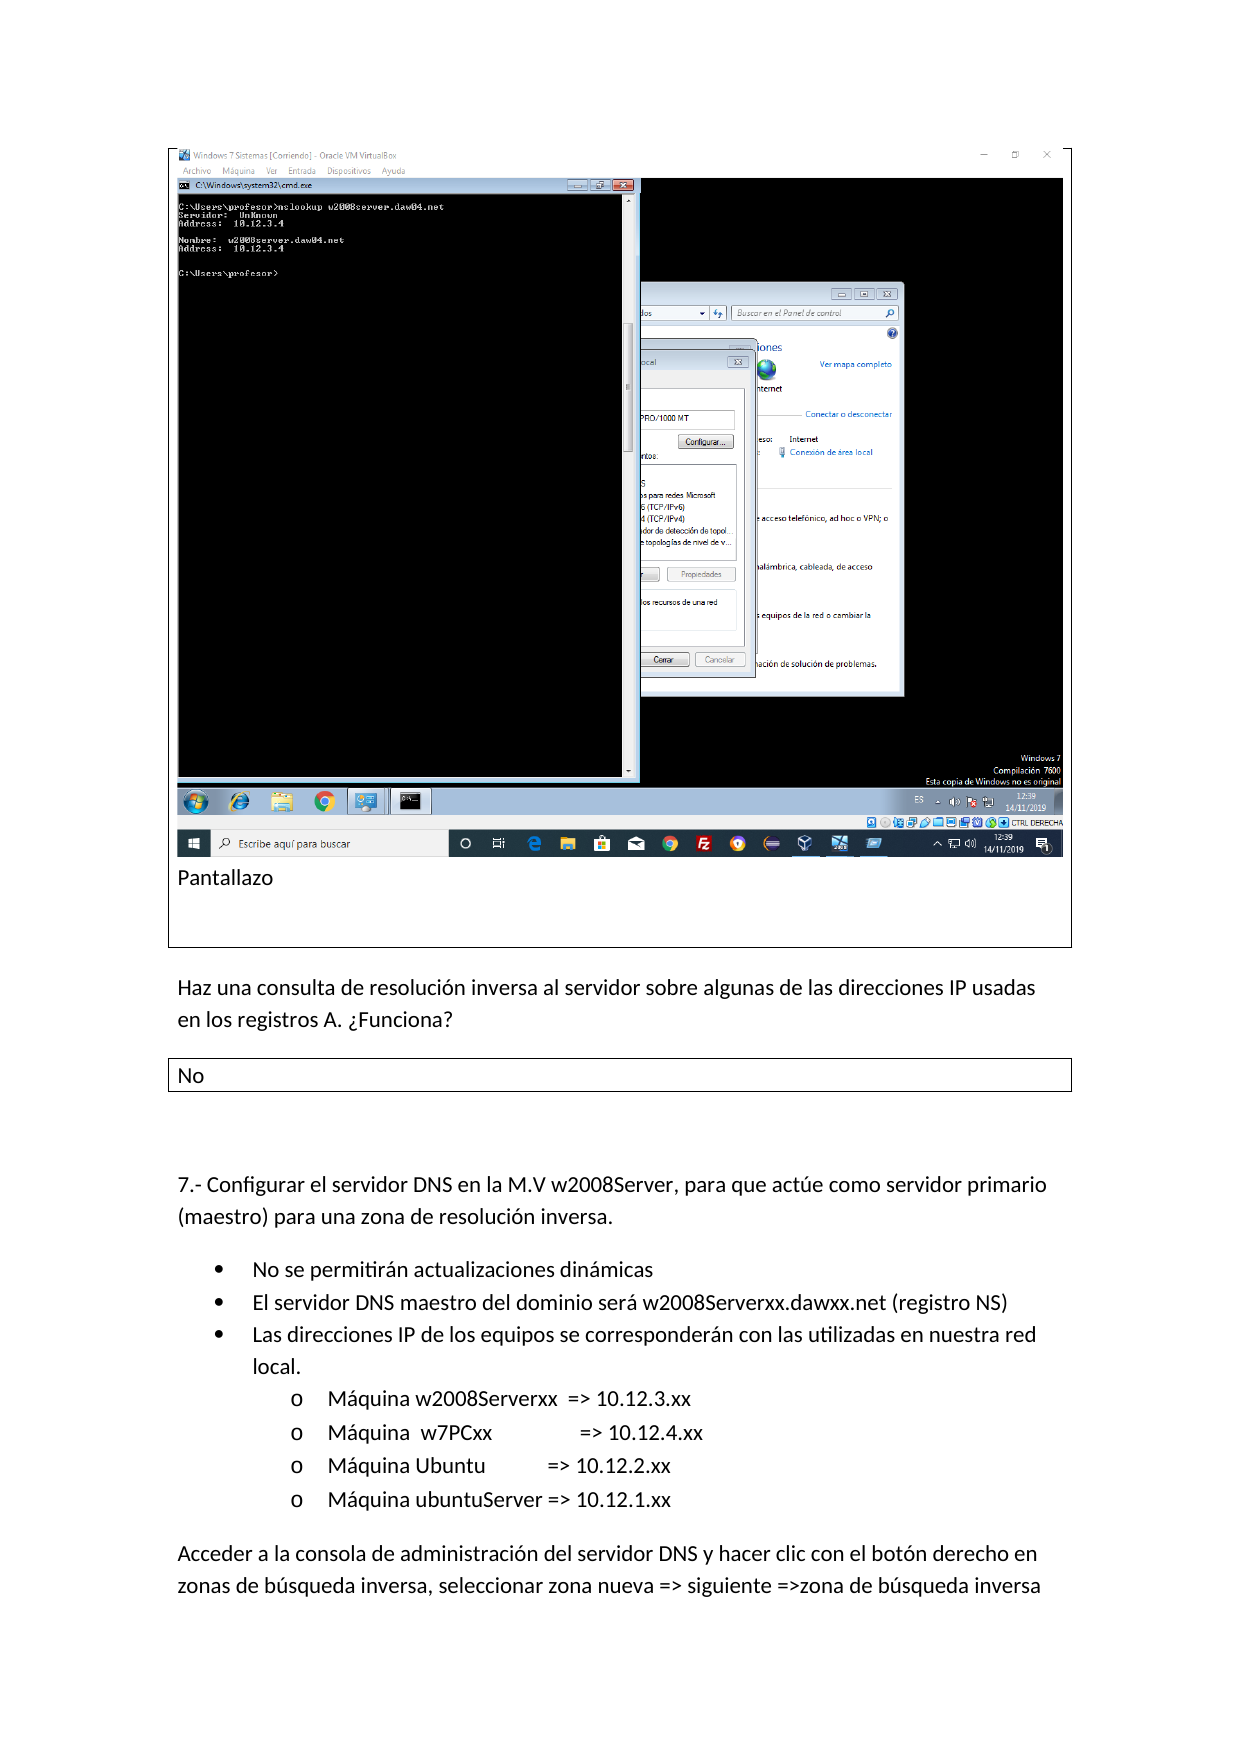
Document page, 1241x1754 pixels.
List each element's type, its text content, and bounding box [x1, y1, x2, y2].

list Máquina w7PCxx => 10.12.4.xx [290, 1418, 1063, 1447]
list Las direcciones IP de los equipos se corresponderán con las utilizadas en nuestra red local. [215, 1320, 1063, 1380]
text 7.- Configurar el servidor DNS en la M.V w2008Server, para que actúe como servidor primario (maestro) para una zona de resolución inversa. [177, 1170, 1063, 1230]
text Pantallazo [169, 149, 1071, 892]
list El servidor DNS maestro del dominio será w2008Serverxx.dawxx.net (registro NS) [215, 1288, 1063, 1316]
text Acceder a la consola de administración del servidor DNS y hacer clic con el botón derecho en zonas de búsqueda inversa, seleccionar zona nueva => siguiente =>zona de búsqueda inversa [177, 1539, 1063, 1599]
text No [169, 1059, 1071, 1091]
list Máquina ubuntuServer => 10.12.1.xx [290, 1485, 1063, 1514]
text Haz una consulta de resolución inversa al servidor sobre algunas de las direcciones IP usadas en los registros A. ¿Funciona? [177, 973, 1063, 1033]
list Máquina w2008Serverxx => 10.12.3.xx [290, 1384, 1063, 1413]
list Máquina Ubuntu => 10.12.2.xx [290, 1451, 1063, 1480]
picture [177, 147, 1063, 857]
list No se permitirán actualizaciones dinámicas [215, 1255, 1063, 1283]
